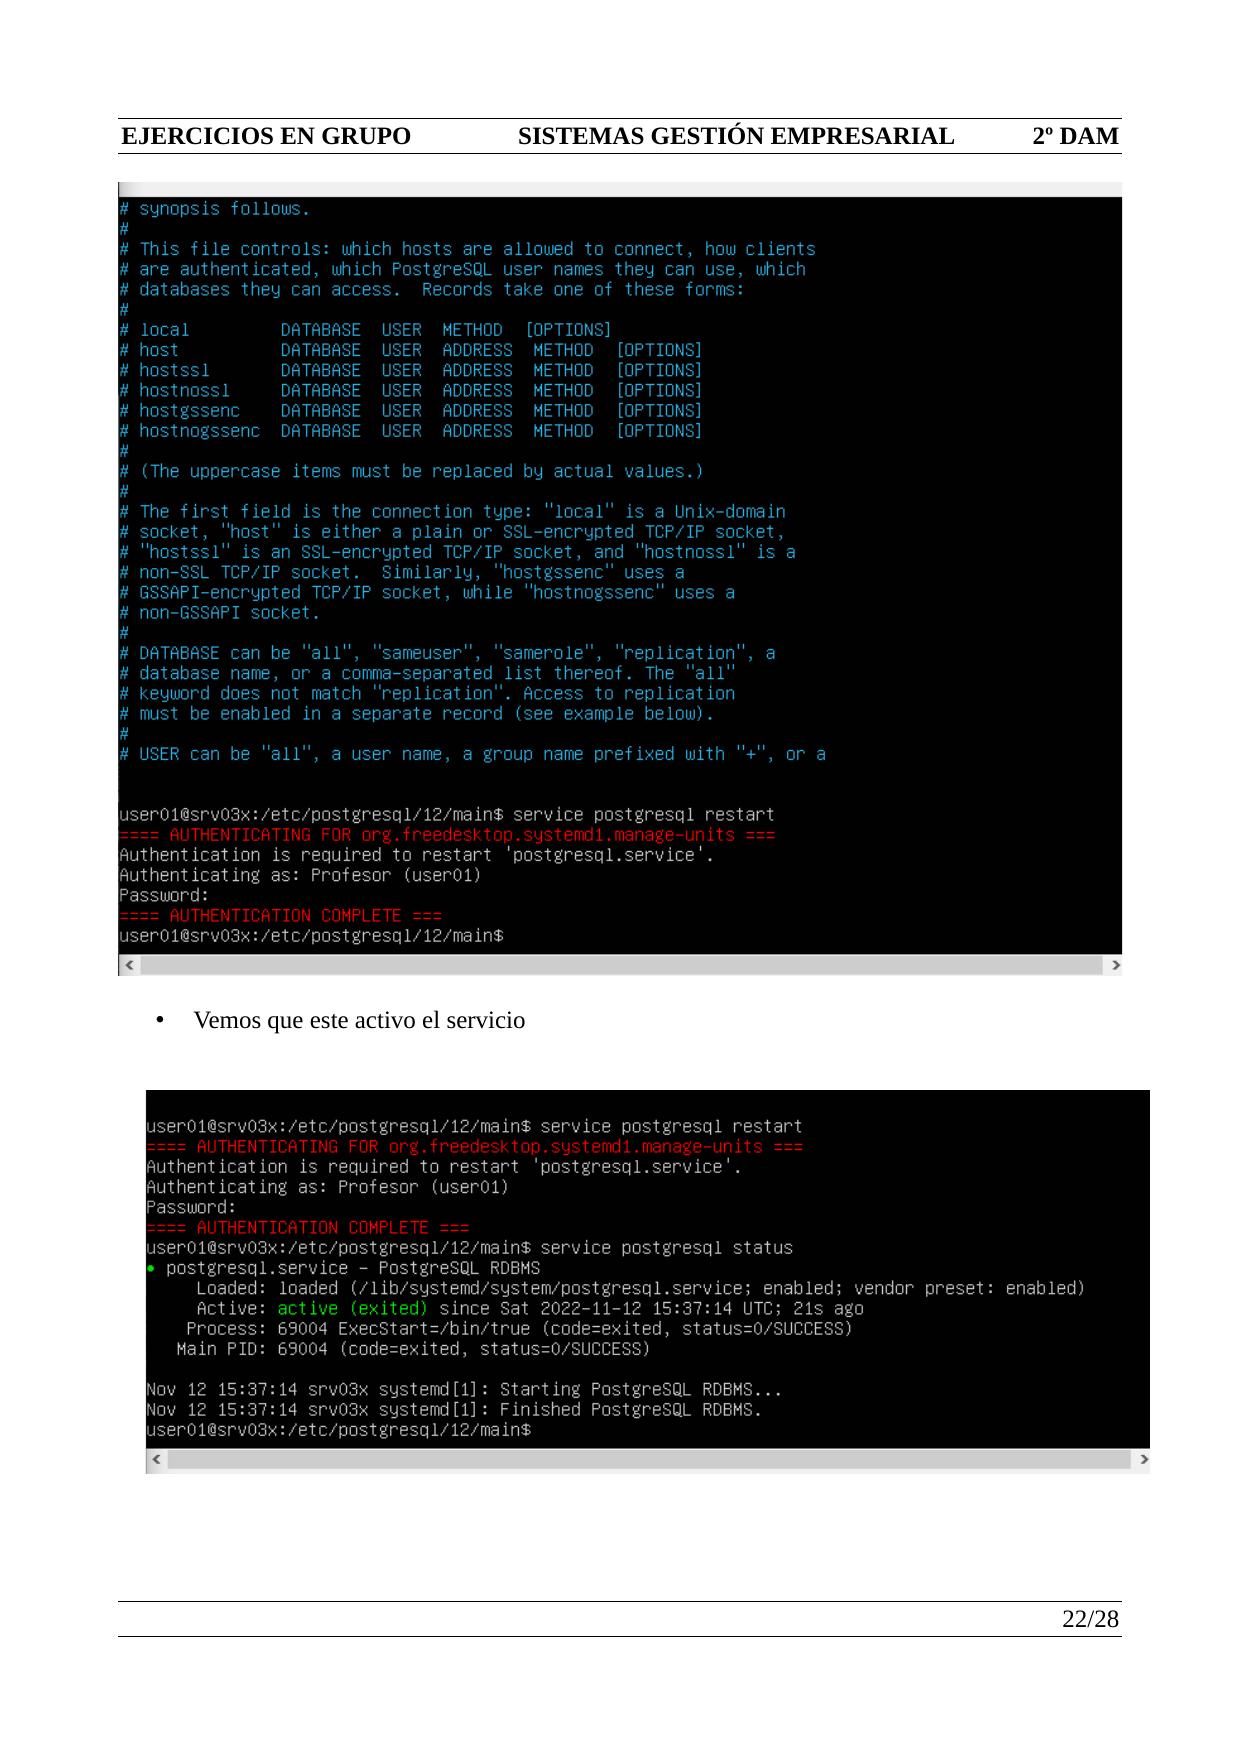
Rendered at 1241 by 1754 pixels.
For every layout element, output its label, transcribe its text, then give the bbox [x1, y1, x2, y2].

picture [145, 1090, 1150, 1474]
picture [118, 182, 1123, 976]
list Vemos que este activo el servicio [156, 1005, 1122, 1033]
